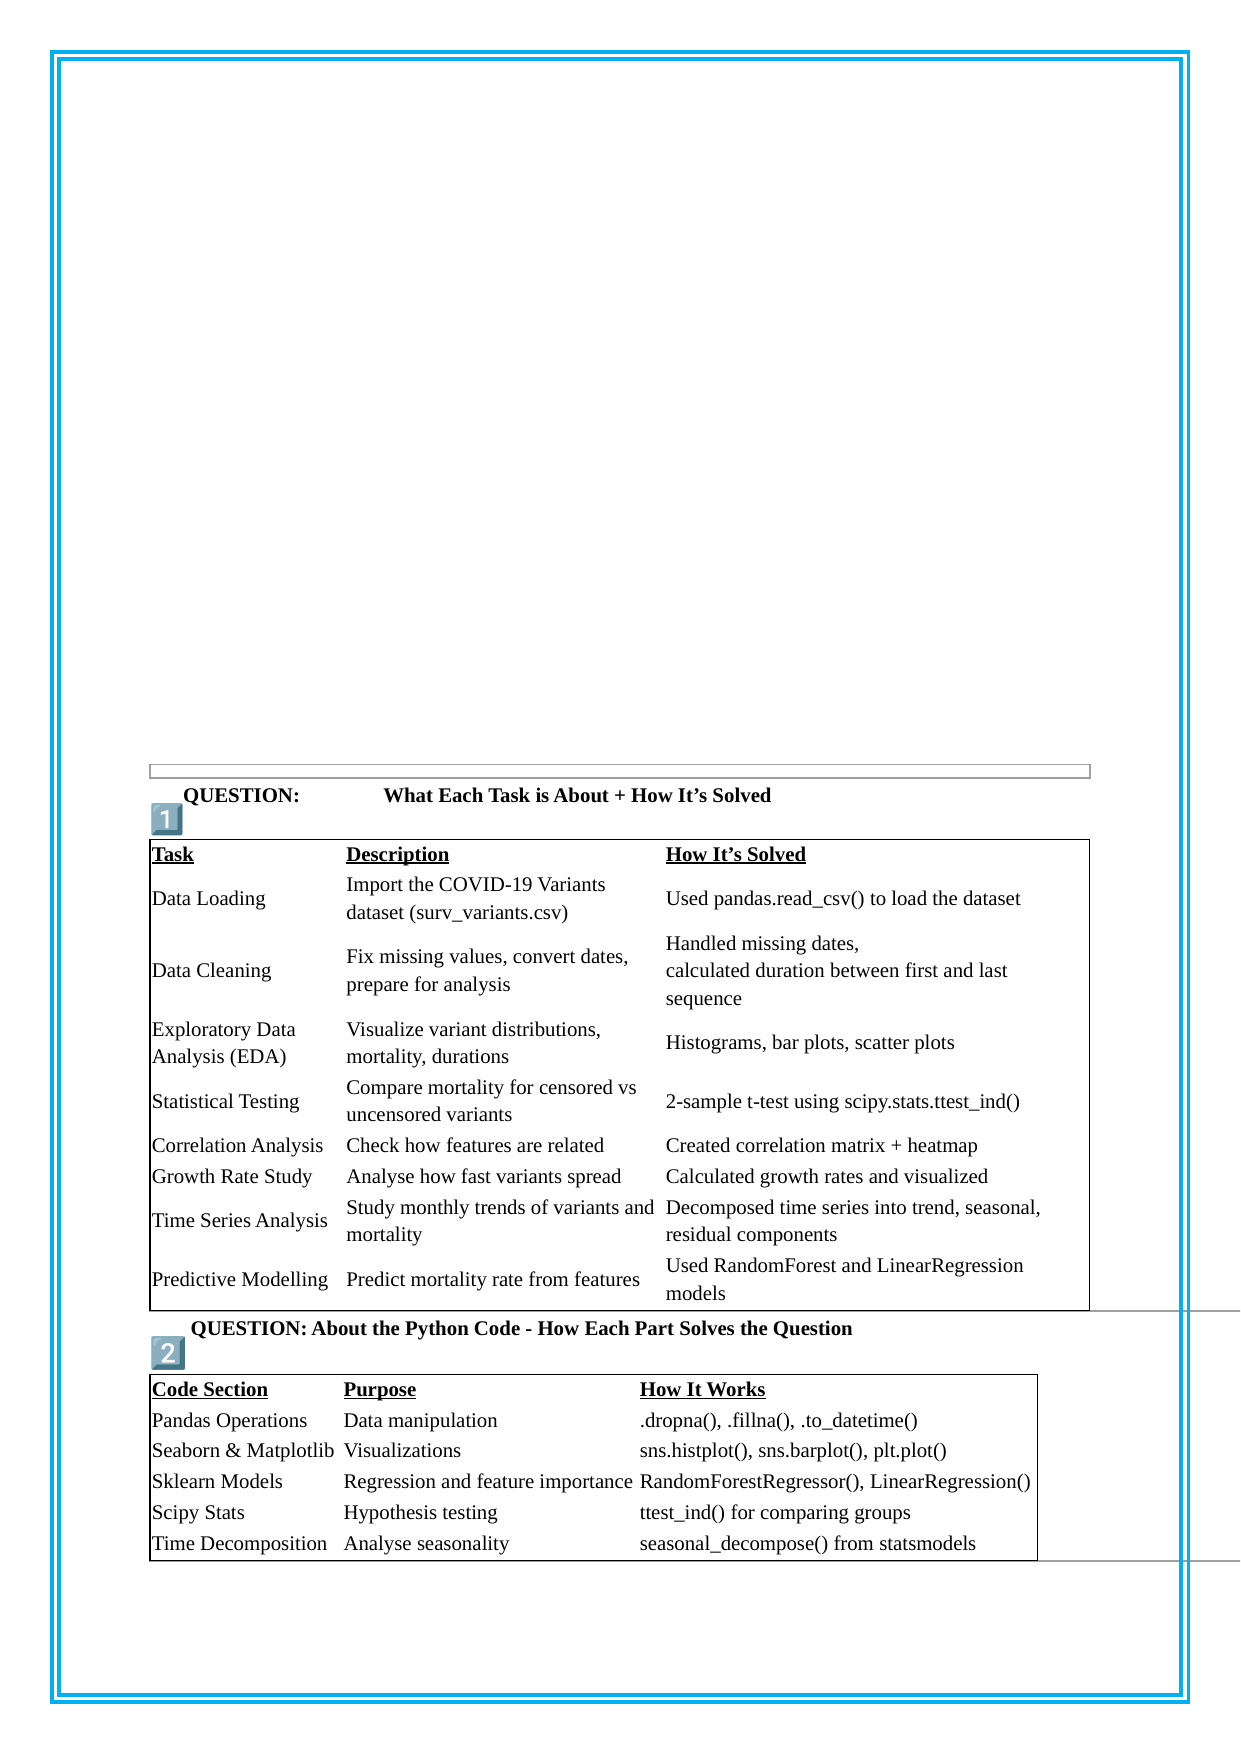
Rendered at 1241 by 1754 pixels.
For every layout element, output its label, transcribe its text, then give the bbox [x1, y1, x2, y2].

table_cell RandomForestRegressor(), LinearRegression() [638, 1468, 1037, 1498]
table_cell seasonal_decompose() from statsmodels [638, 1529, 1037, 1560]
table_cell Predict mortality rate from features [345, 1251, 664, 1310]
table_cell Sklearn Models [151, 1468, 342, 1498]
table_cell Used pandas.read_csv() to load the dataset [664, 871, 1089, 929]
table_header How It Works [638, 1375, 1037, 1406]
table_cell Regression and feature importance [342, 1468, 638, 1498]
table_header How It’s Solved [664, 840, 1089, 871]
table_header Description [345, 840, 664, 871]
table_cell Import the COVID-19 Variants dataset (surv_variants.csv) [345, 871, 664, 929]
table_cell Handled missing dates, calculated duration between first and last sequence [664, 929, 1089, 1015]
table_cell Analyse seasonality [342, 1529, 638, 1560]
table_cell 2-sample t-test using scipy.stats.ttest_ind() [664, 1073, 1089, 1132]
table_cell Used RandomForest and LinearRegression models [664, 1251, 1089, 1310]
table_cell sns.histplot(), sns.barplot(), plt.plot() [638, 1437, 1037, 1467]
table_cell Time Series Analysis [151, 1193, 345, 1251]
text QUESTION: What Each Task is About + How It’s Solved [150, 783, 1090, 835]
table_cell Data Cleaning [151, 929, 345, 1015]
table_cell Visualizations [342, 1437, 638, 1467]
table_cell Exploratory Data Analysis (EDA) [151, 1015, 345, 1073]
table_cell .dropna(), .fillna(), .to_datetime() [638, 1406, 1037, 1437]
table_cell Correlation Analysis [151, 1132, 345, 1162]
table_cell Data manipulation [342, 1406, 638, 1437]
table_cell Data Loading [151, 871, 345, 929]
table_cell ttest_ind() for comparing groups [638, 1498, 1037, 1529]
table_cell Study monthly trends of variants and mortality [345, 1193, 664, 1251]
text QUESTION: About the Python Code - How Each Part Solves the Question [150, 1316, 1090, 1371]
table_cell Check how features are related [345, 1132, 664, 1162]
table_cell Visualize variant distributions, mortality, durations [345, 1015, 664, 1073]
table_cell Seaborn & Matplotlib [151, 1437, 342, 1467]
table_cell Created correlation matrix + heatmap [664, 1132, 1089, 1162]
table_cell Predictive Modelling [151, 1251, 345, 1310]
table_cell Compare mortality for censored vs uncensored variants [345, 1073, 664, 1132]
table_cell Calculated growth rates and visualized [664, 1162, 1089, 1193]
table_header Code Section [151, 1375, 342, 1406]
table_cell Time Decomposition [151, 1529, 342, 1560]
table_cell Statistical Testing [151, 1073, 345, 1132]
table_cell Growth Rate Study [151, 1162, 345, 1193]
table_header Purpose [342, 1375, 638, 1406]
table_cell Pandas Operations [151, 1406, 342, 1437]
table_cell Scipy Stats [151, 1498, 342, 1529]
table_cell Fix missing values, convert dates, prepare for analysis [345, 929, 664, 1015]
table_cell Hypothesis testing [342, 1498, 638, 1529]
table_cell Histograms, bar plots, scatter plots [664, 1015, 1089, 1073]
table_cell Analyse how fast variants spread [345, 1162, 664, 1193]
table_header Task [151, 840, 345, 871]
table_cell Decomposed time series into trend, seasonal, residual components [664, 1193, 1089, 1251]
